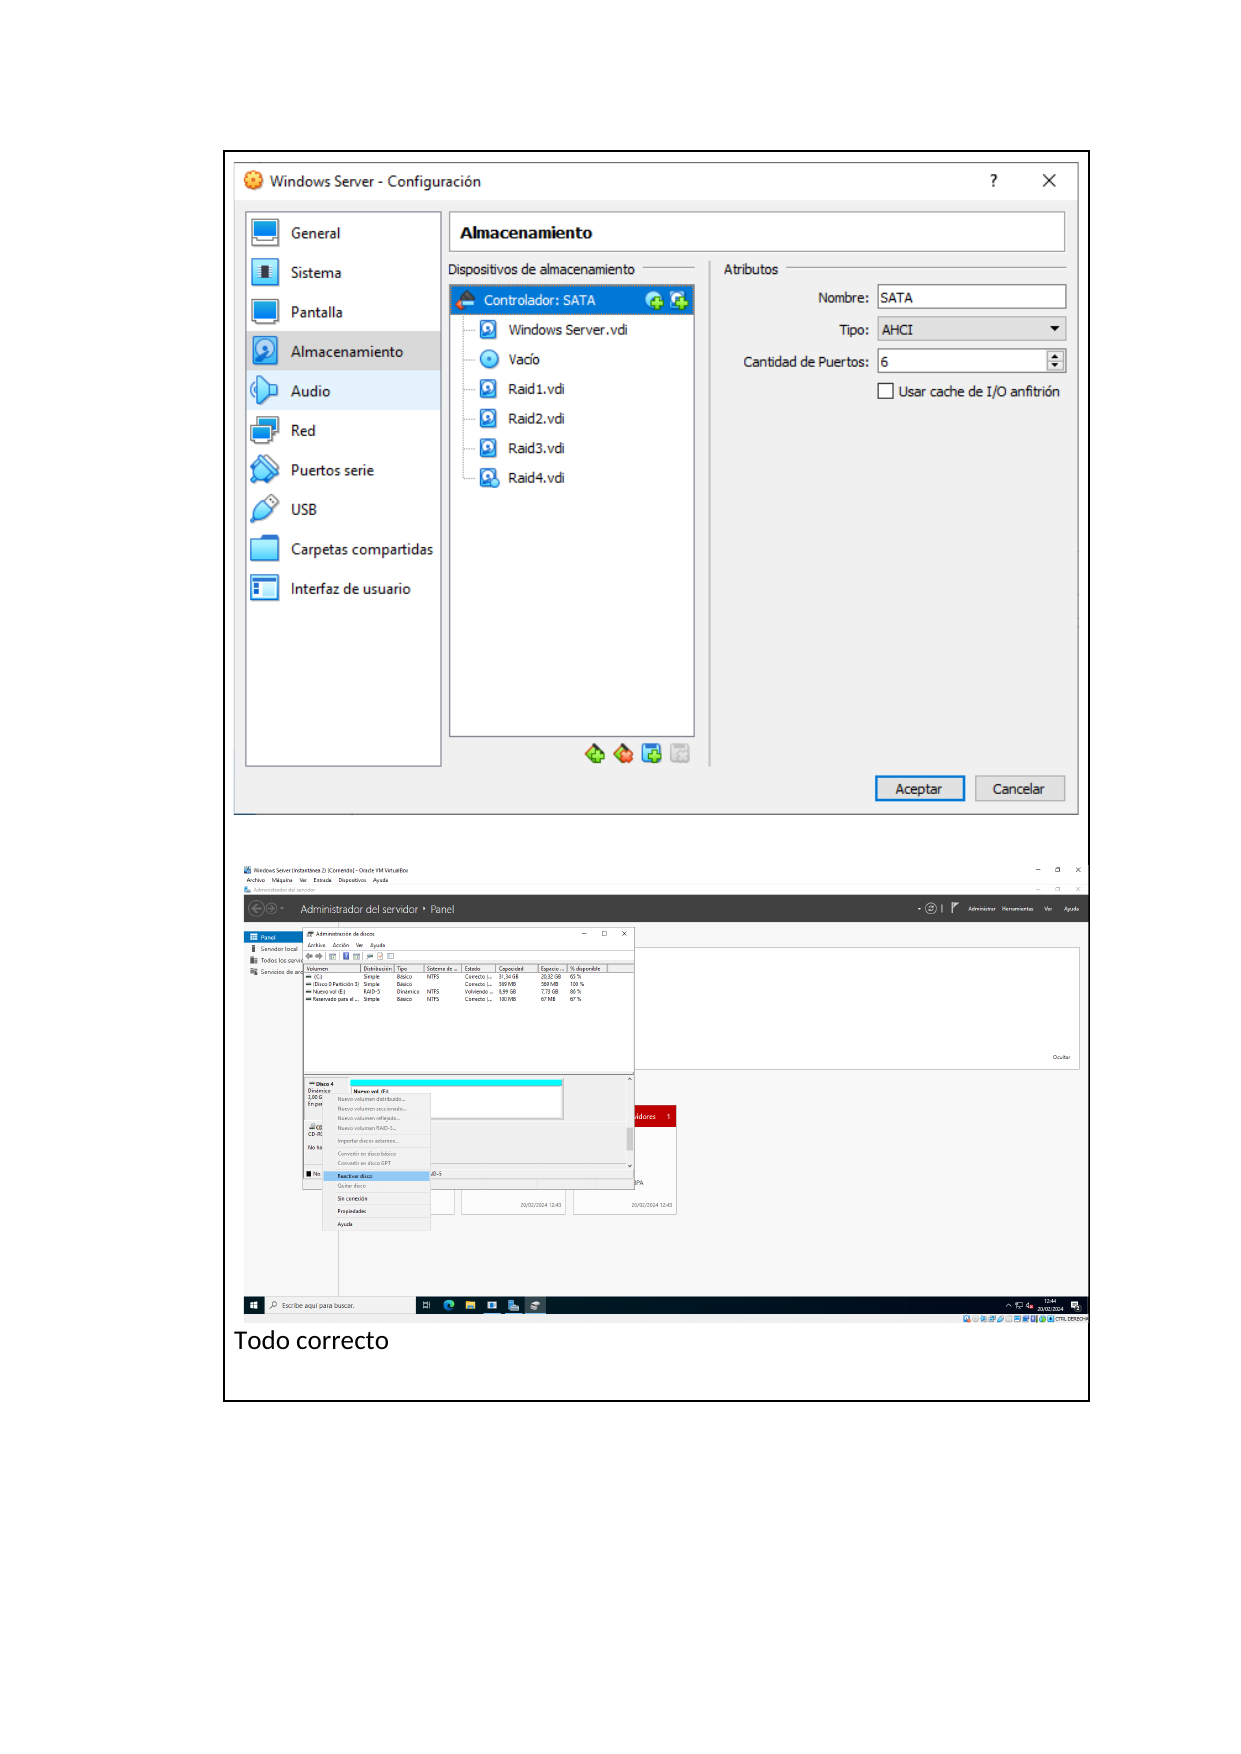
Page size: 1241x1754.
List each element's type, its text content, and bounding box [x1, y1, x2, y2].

table_cell Ahora nos dice que falta uno Pero se puede acceder a los archivos He creado un archivo de texto nuevo llamado prueba 12 y no hay problema. Todo correcto Ahora repetimos el proceso quitando dos discos Ahora no se puede acceder al volumen E: Ahora volvemos a conectar los discos en Virtual Box y reparamos la Raid en windows. [225, 152, 1088, 1399]
picture [243, 865, 1089, 1323]
picture [233, 162, 1079, 815]
